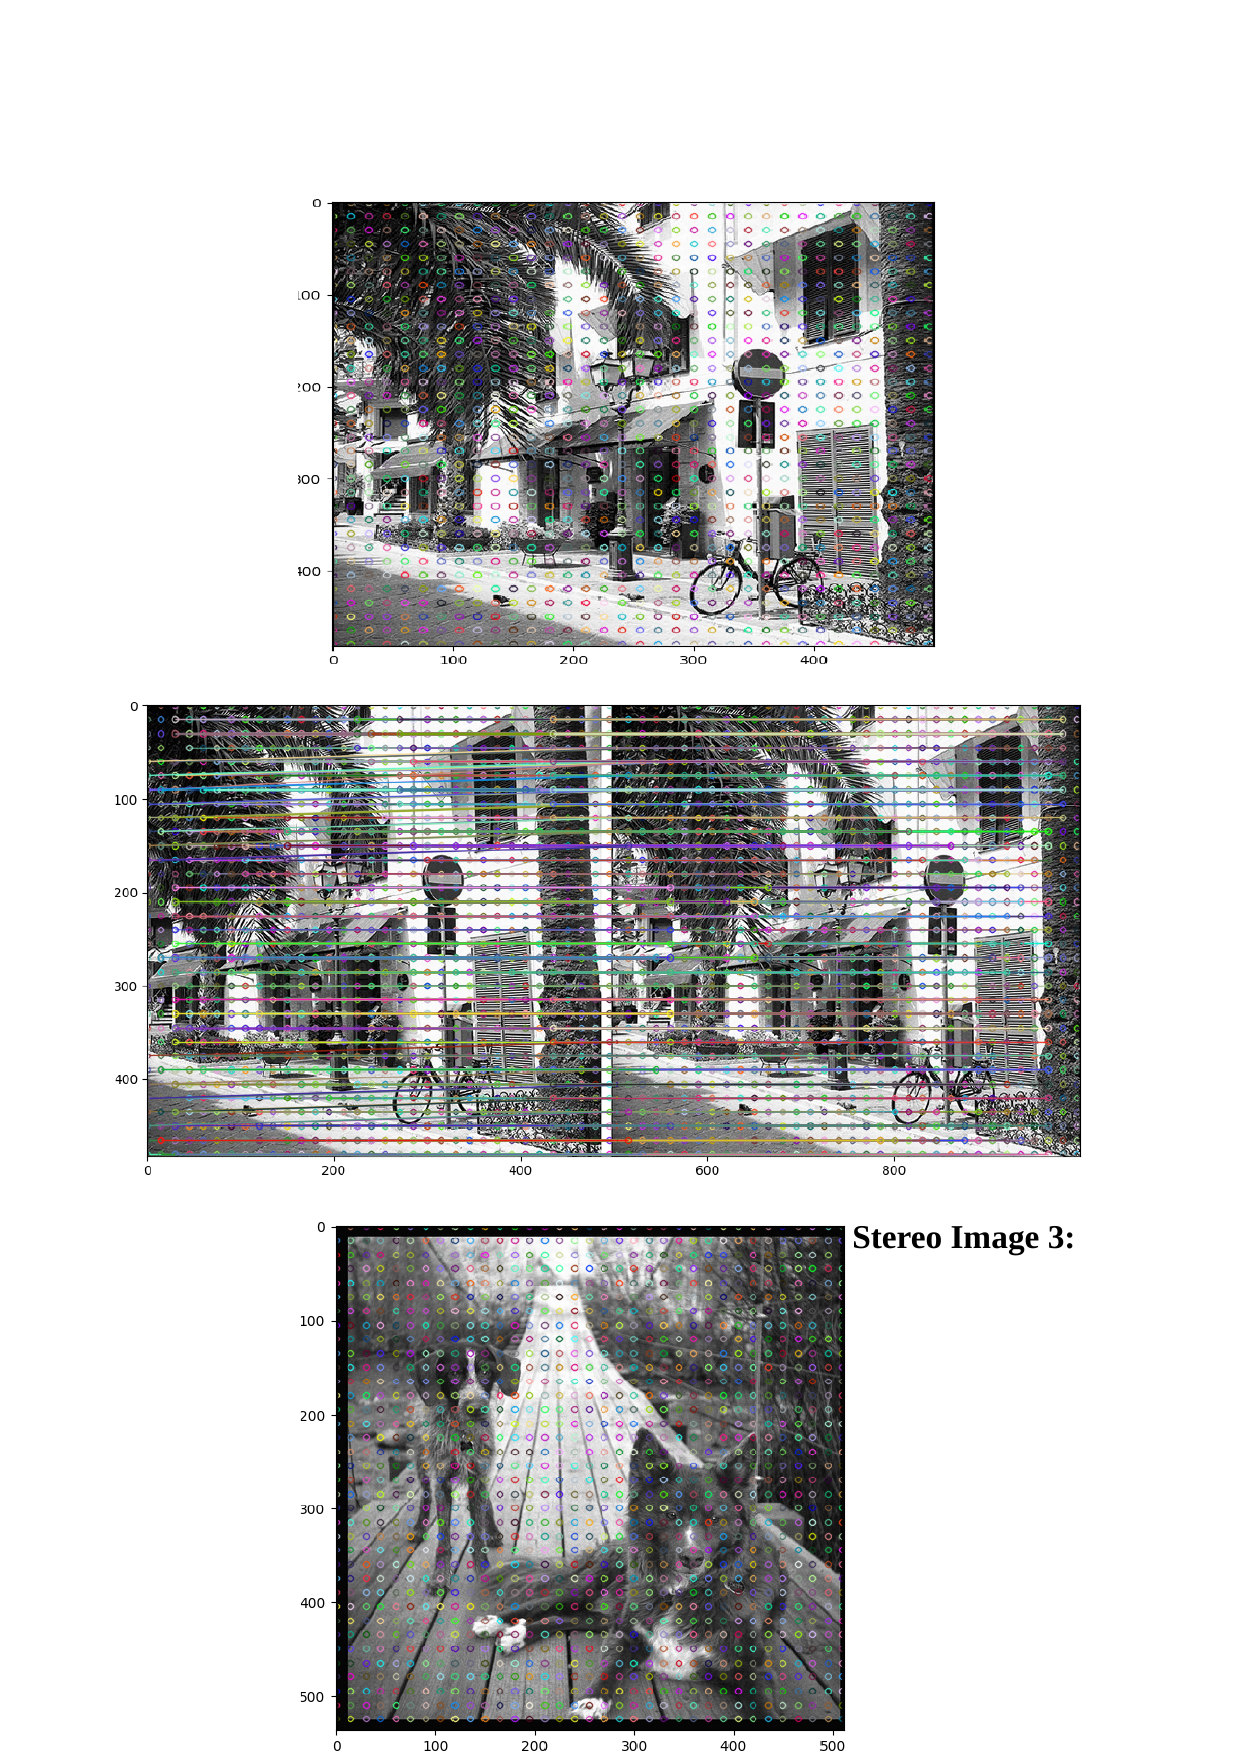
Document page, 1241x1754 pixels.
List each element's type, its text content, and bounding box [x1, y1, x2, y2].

text [118, 1217, 300, 1256]
picture [298, 194, 943, 670]
text Stereo Image 3: [852, 1217, 1122, 1256]
picture [105, 692, 1110, 1179]
picture [300, 1215, 852, 1754]
